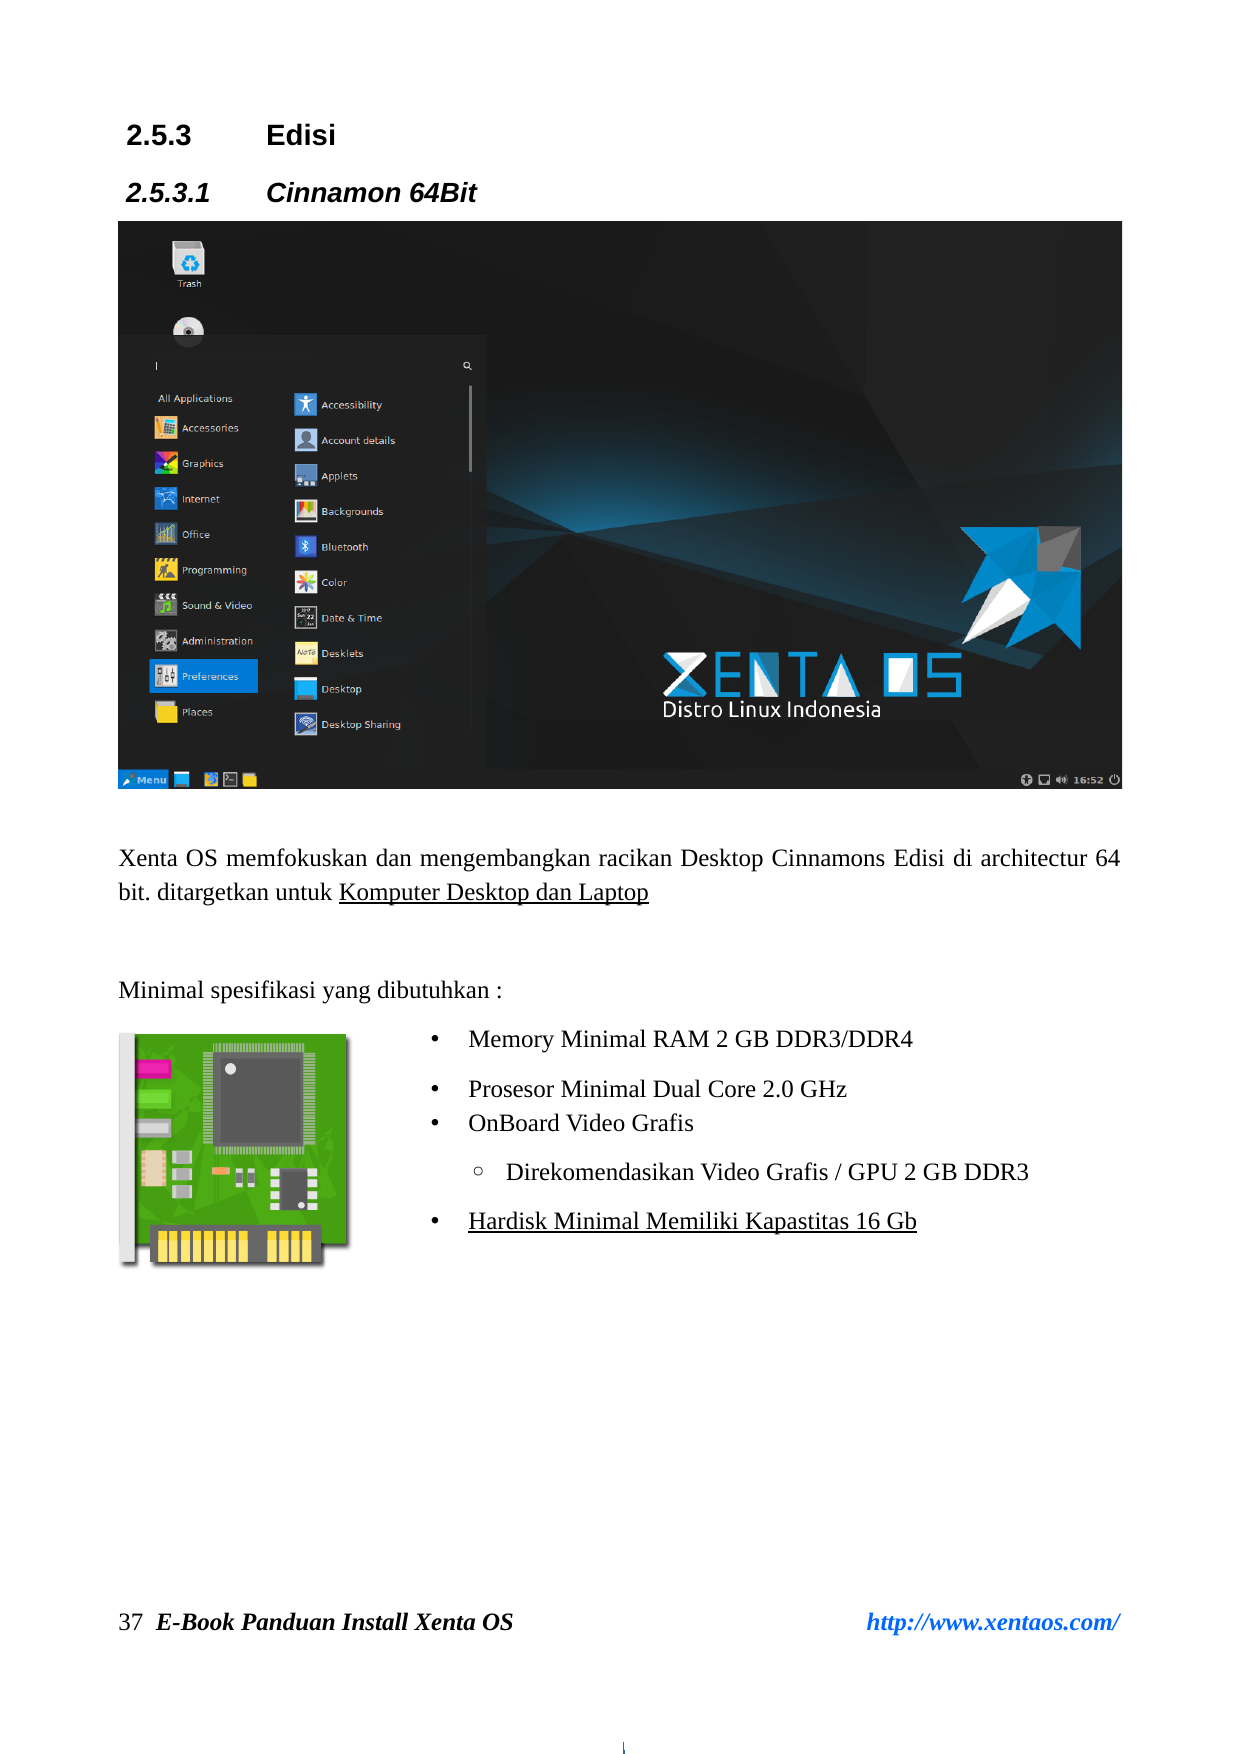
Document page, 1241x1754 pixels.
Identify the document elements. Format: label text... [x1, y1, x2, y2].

list Direkomendasikan Video Grafis / GPU 2 GB DDR3 [356, 1157, 1122, 1186]
list Prosesor Minimal Dual Core 2.0 GHz [356, 1074, 1122, 1102]
list OnBoard Video Grafis [356, 1108, 1122, 1137]
list Memory Minimal RAM 2 GB DDR3/DDR4 [356, 1024, 1122, 1053]
subtitle Cinnamon 64Bit [118, 177, 1122, 209]
list Hardisk Minimal Memiliki Kapastitas 16 Gb [356, 1206, 1122, 1235]
picture [108, 1024, 356, 1272]
subtitle Edisi [118, 118, 1122, 152]
text Xenta OS memfokuskan dan mengembangkan racikan Desktop Cinnamons Edisi di architectur 64 bit. ditargetkan untuk Komputer Desktop dan Laptop [118, 843, 1122, 906]
text Minimal spesifikasi yang dibutuhkan : [118, 976, 1122, 1004]
picture [118, 221, 1123, 789]
